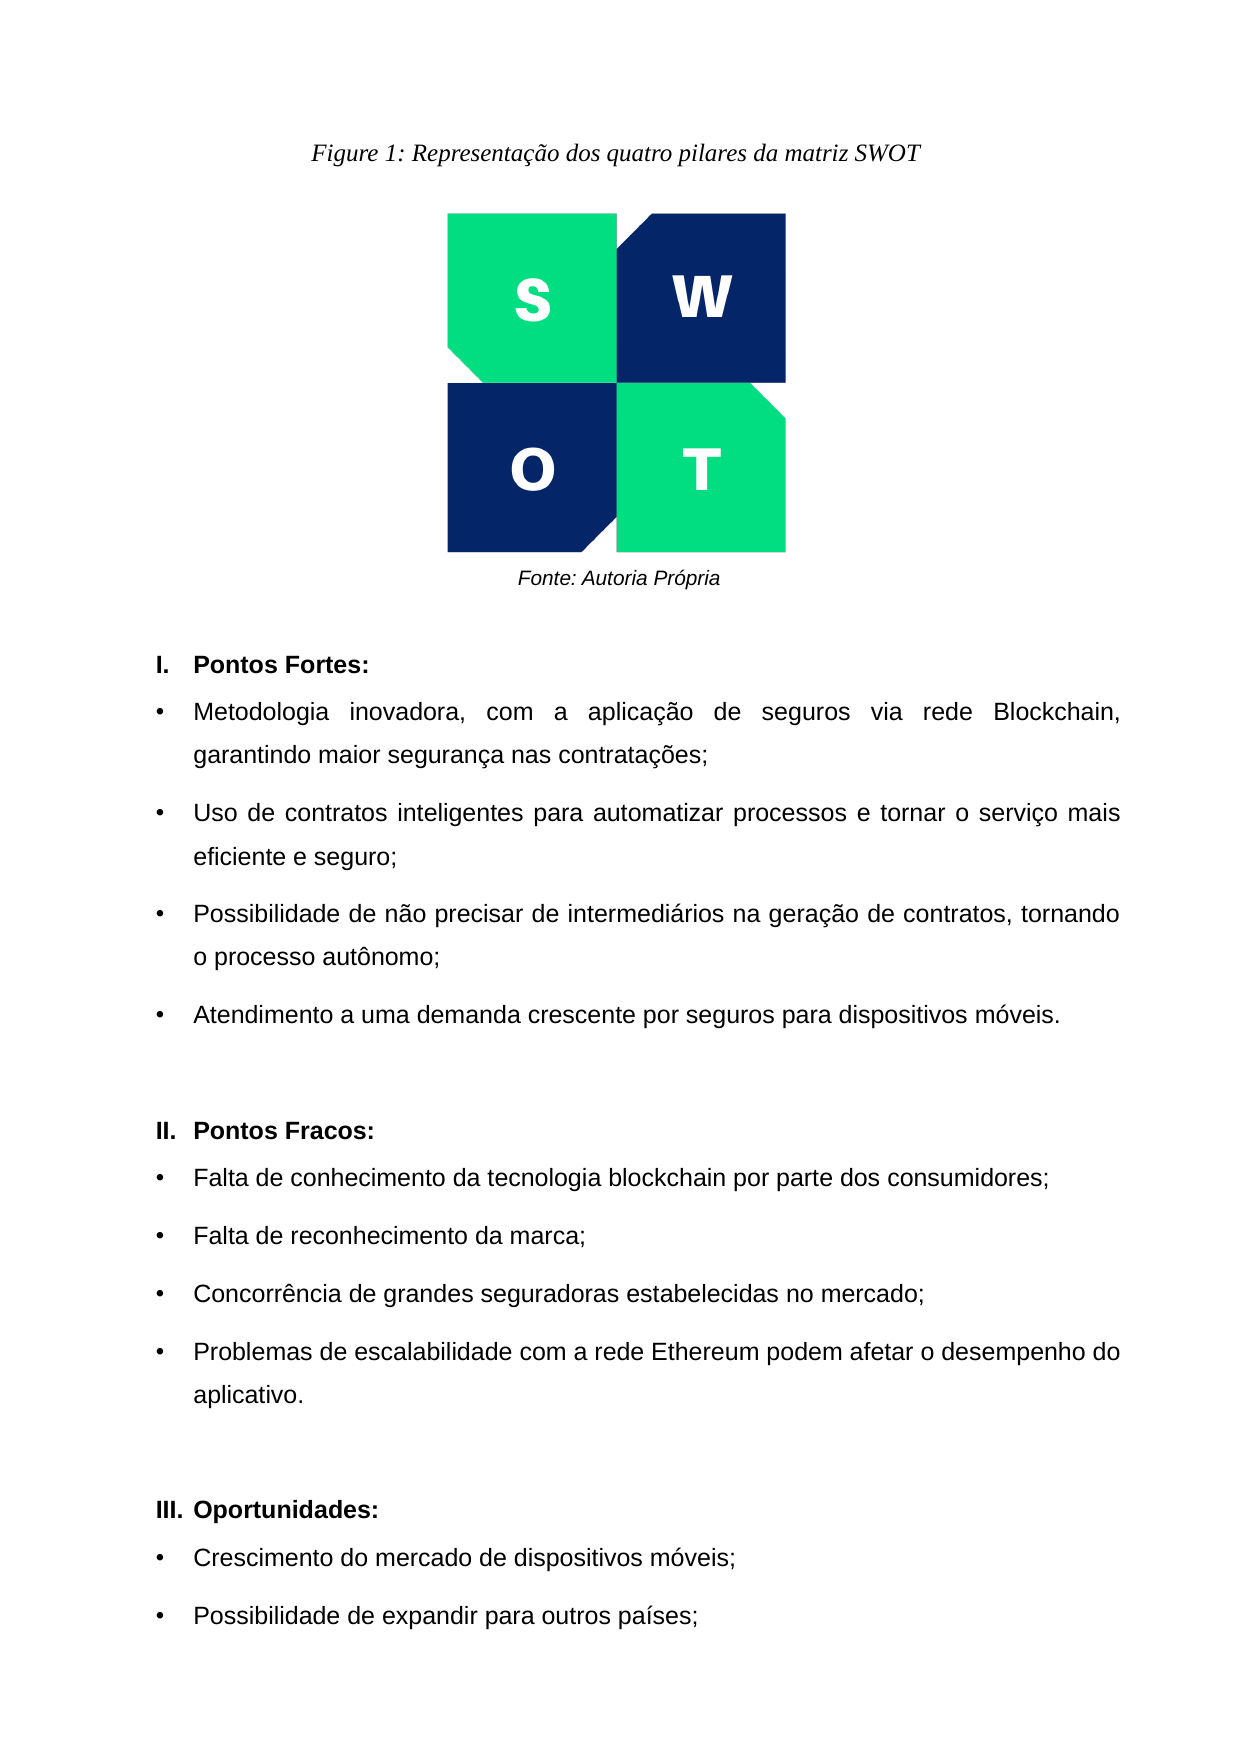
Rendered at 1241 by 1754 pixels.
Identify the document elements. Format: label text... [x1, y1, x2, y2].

list Falta de conhecimento da tecnologia blockchain por parte dos consumidores; [156, 1163, 1122, 1192]
text Figure 1: Representação dos quatro pilares da matriz SWOT [286, 138, 948, 167]
list Possibilidade de não precisar de intermediários na geração de contratos, tornando o processo autônomo; [156, 899, 1122, 971]
list Falta de reconhecimento da marca; [156, 1221, 1122, 1250]
list Concorrência de grandes seguradoras estabelecidas no mercado; [156, 1279, 1122, 1308]
list Crescimento do mercado de dispositivos móveis; [156, 1543, 1122, 1572]
list Metodologia inovadora, com a aplicação de seguros via rede Blockchain, garantindo maior segurança nas contratações; [156, 697, 1122, 769]
text Fonte: Autoria Própria [118, 118, 1122, 589]
list Possibilidade de expandir para outros países; [156, 1601, 1122, 1629]
list Atendimento a uma demanda crescente por seguros para dispositivos móveis. [156, 1000, 1122, 1029]
list Pontos Fortes: [156, 650, 1122, 678]
list Oportunidades: [156, 1495, 1122, 1524]
list Pontos Fracos: [156, 1116, 1122, 1144]
list Uso de contratos inteligentes para automatizar processos e tornar o serviço mais eficiente e seguro; [156, 798, 1122, 870]
list Problemas de escalabilidade com a rede Ethereum podem afetar o desempenho do aplicativo. [156, 1337, 1122, 1409]
